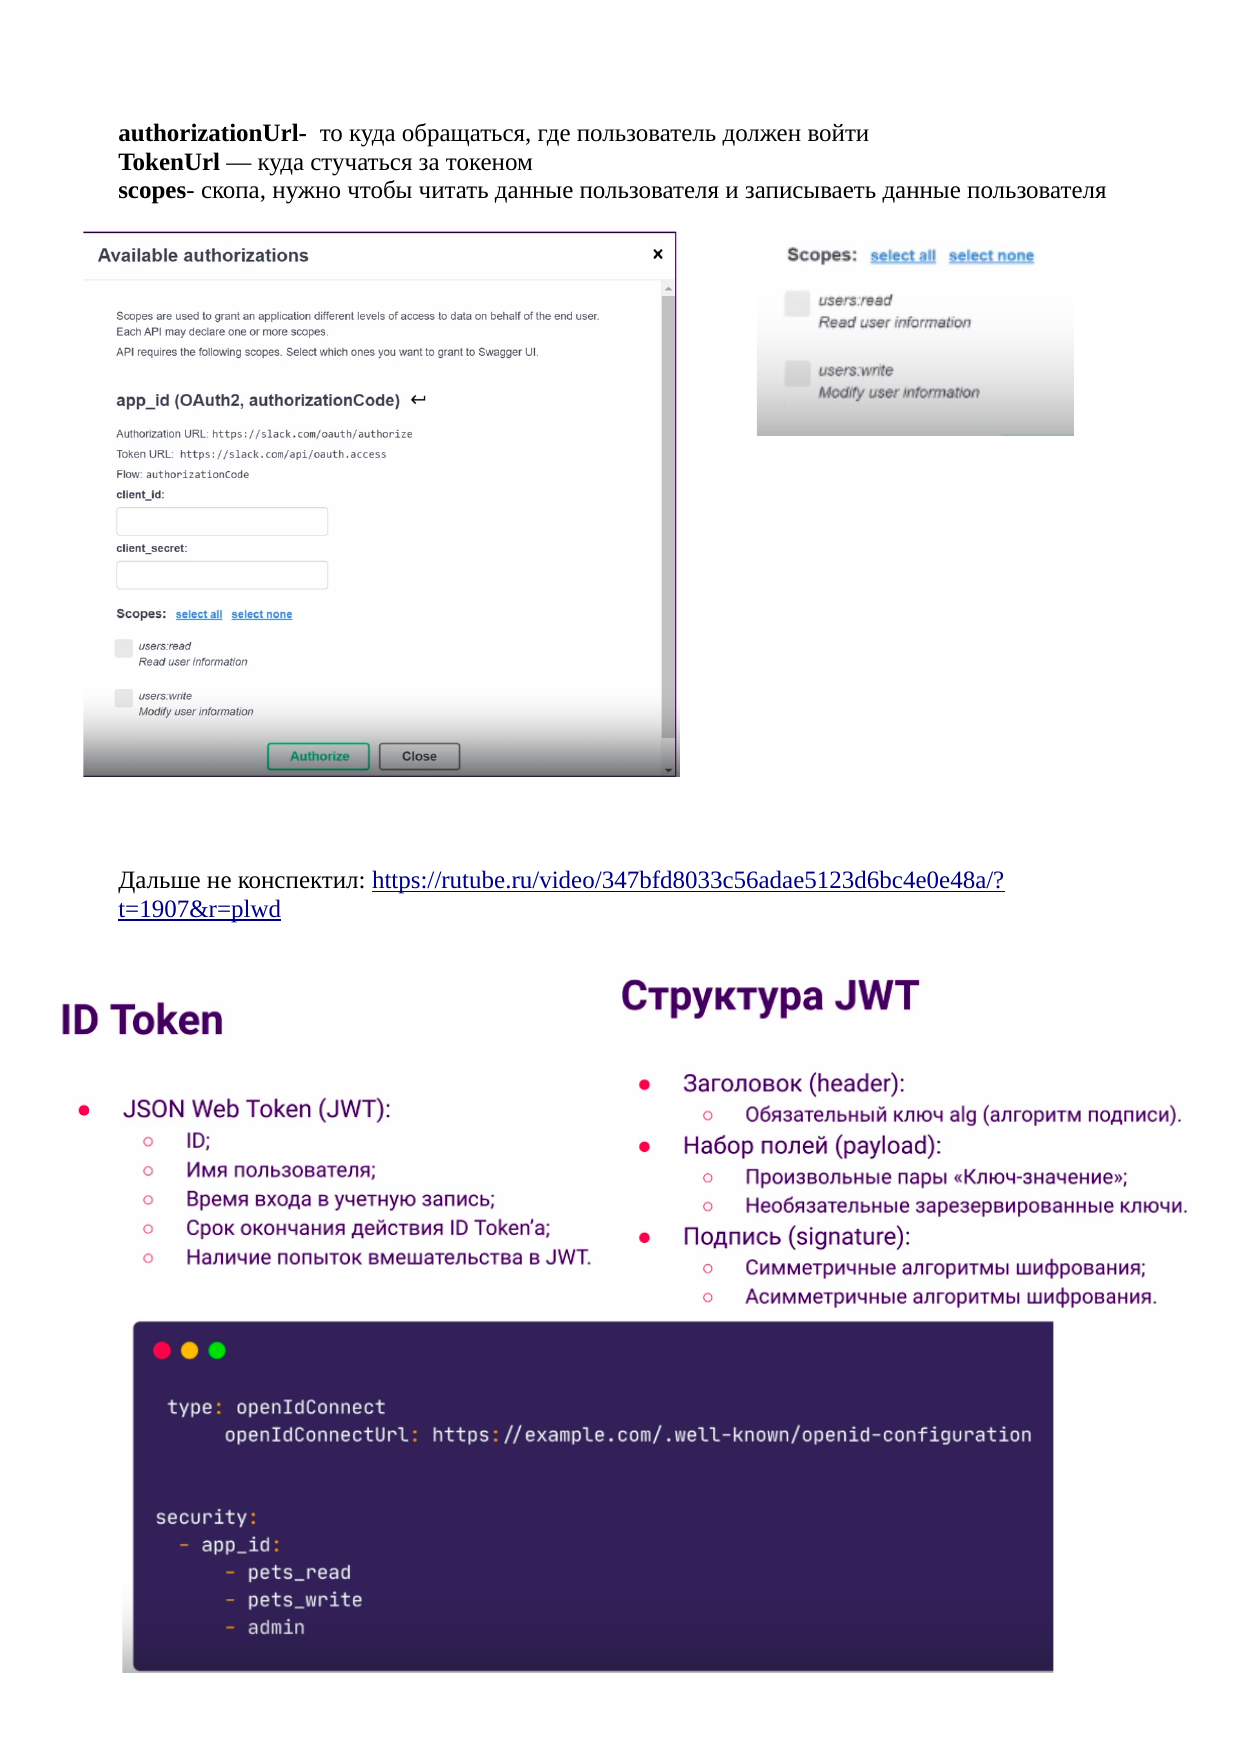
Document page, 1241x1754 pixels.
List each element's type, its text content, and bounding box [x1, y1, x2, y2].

picture [756, 235, 1074, 436]
text TokenUrl — куда стучаться за токеном [118, 147, 1122, 176]
text scopes- скопа, нужно чтобы читать данные пользователя и записываеть данные пользователя [118, 176, 1122, 204]
picture [45, 968, 1204, 1673]
text Дальше не конспектил: https://rutube.ru/video/347bfd8033c56adae5123d6bc4e0e48a/?t=1907&r=plwd [118, 866, 1122, 923]
text authorizationUrl- то куда обращаться, где пользователь должен войти [118, 118, 1122, 147]
picture [83, 210, 680, 777]
